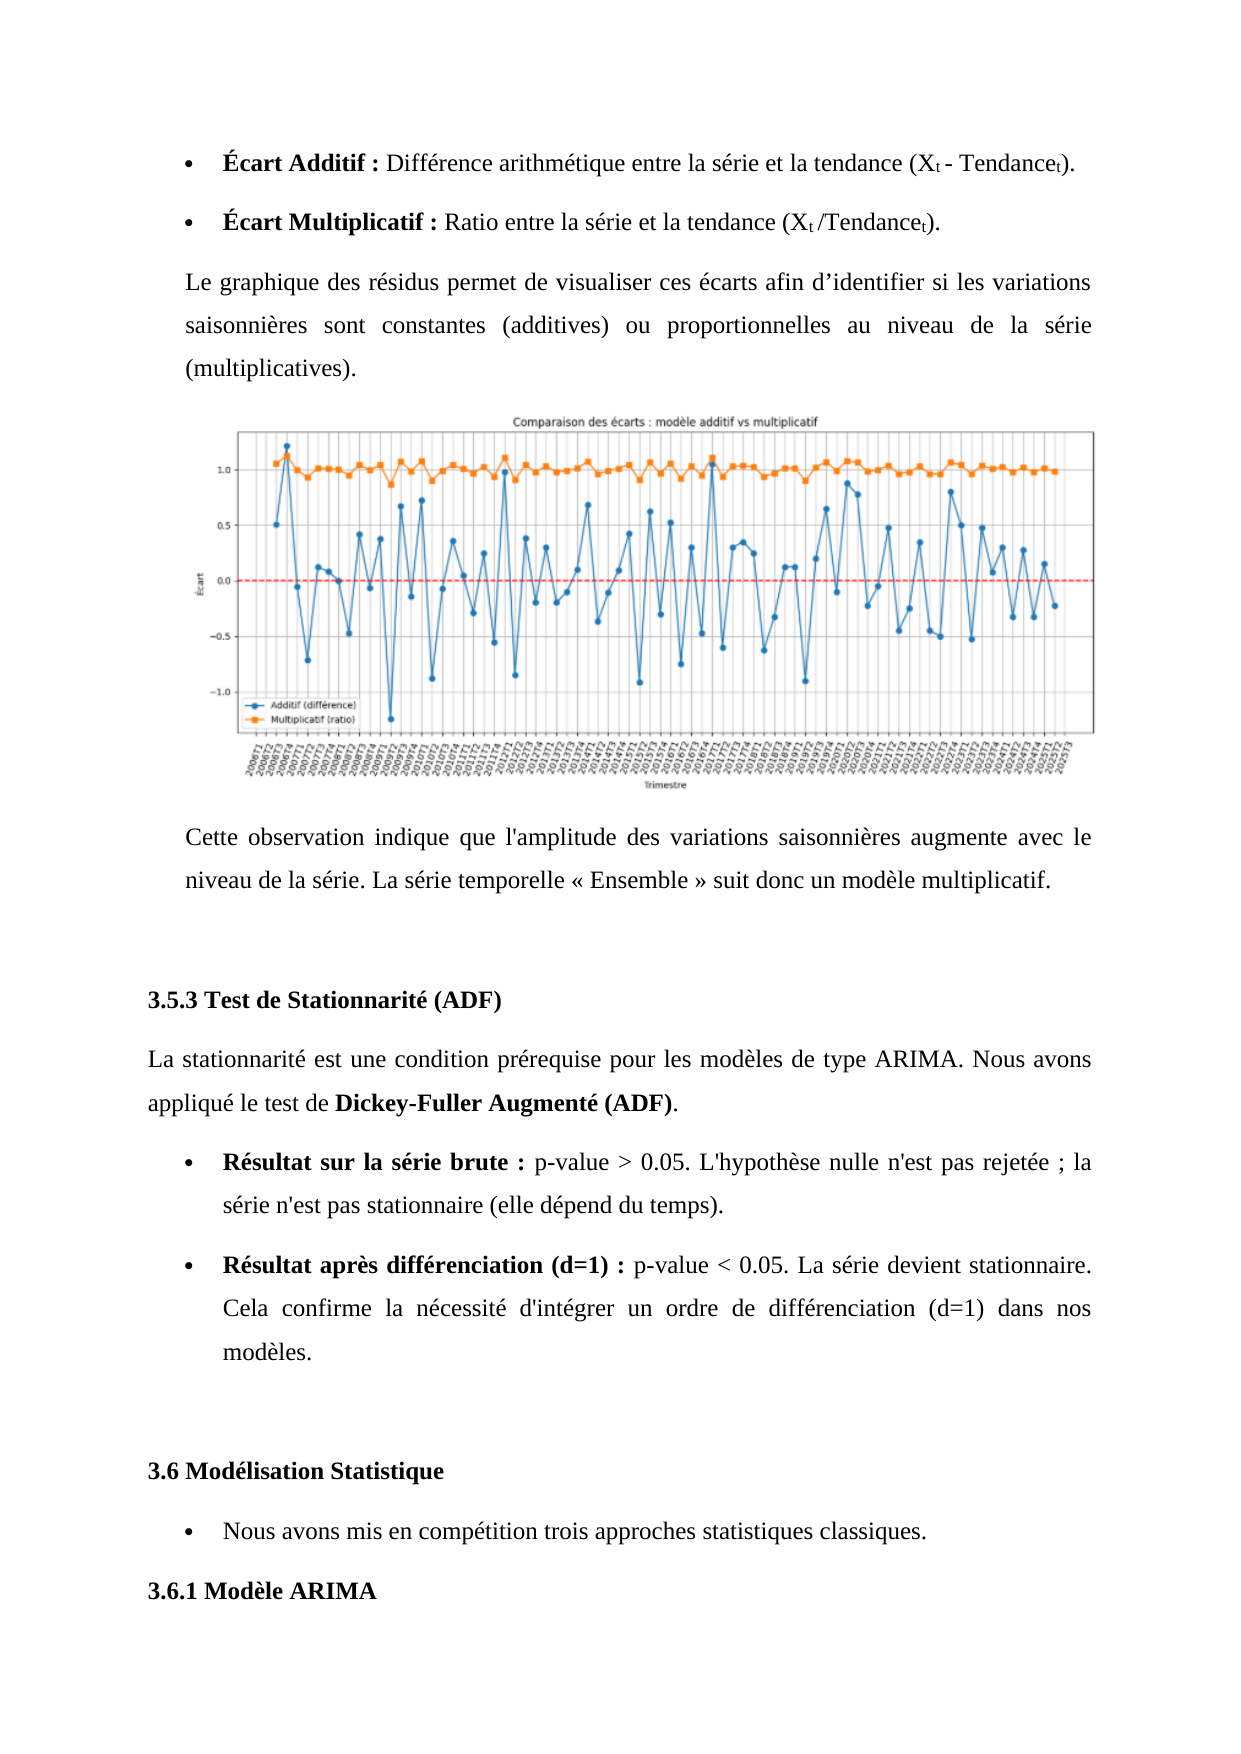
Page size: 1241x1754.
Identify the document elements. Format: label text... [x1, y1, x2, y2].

text La stationnarité est une condition prérequise pour les modèles de type ARIMA. Nous avons appliqué le test de Dickey-Fuller Augmenté (ADF). [148, 1044, 1093, 1116]
text 3.6 Modélisation Statistique [148, 1456, 1093, 1485]
text Cette observation indique que l'amplitude des variations saisonnières augmente avec le niveau de la série. La série temporelle « Ensemble » suit donc un modèle multiplicatif. [185, 822, 1093, 894]
list Écart Additif : Différence arithmétique entre la série et la tendance (Xt - Tendancet). [185, 148, 1093, 176]
list Résultat après différenciation (d=1) : p-value < 0.05. La série devient stationnaire. Cela confirme la nécessité d'intégrer un ordre de différenciation (d=1) dans nos modèles. [185, 1250, 1093, 1365]
text 3.6.1 Modèle ARIMA [148, 1576, 1093, 1604]
text Le graphique des résidus permet de visualiser ces écarts afin d’identifier si les variations saisonnières sont constantes (additives) ou proportionnelles au niveau de la série (multiplicatives). [185, 267, 1093, 382]
list Nous avons mis en compétition trois approches statistiques classiques. [185, 1516, 1093, 1545]
text 3.5.3 Test de Stationnarité (ADF) [148, 985, 1093, 1013]
list Résultat sur la série brute : p-value > 0.05. L'hypothèse nulle n'est pas rejetée ; la série n'est pas stationnaire (elle dépend du temps). [185, 1147, 1093, 1219]
list Écart Multiplicatif : Ratio entre la série et la tendance (Xt /Tendancet). [185, 207, 1093, 236]
